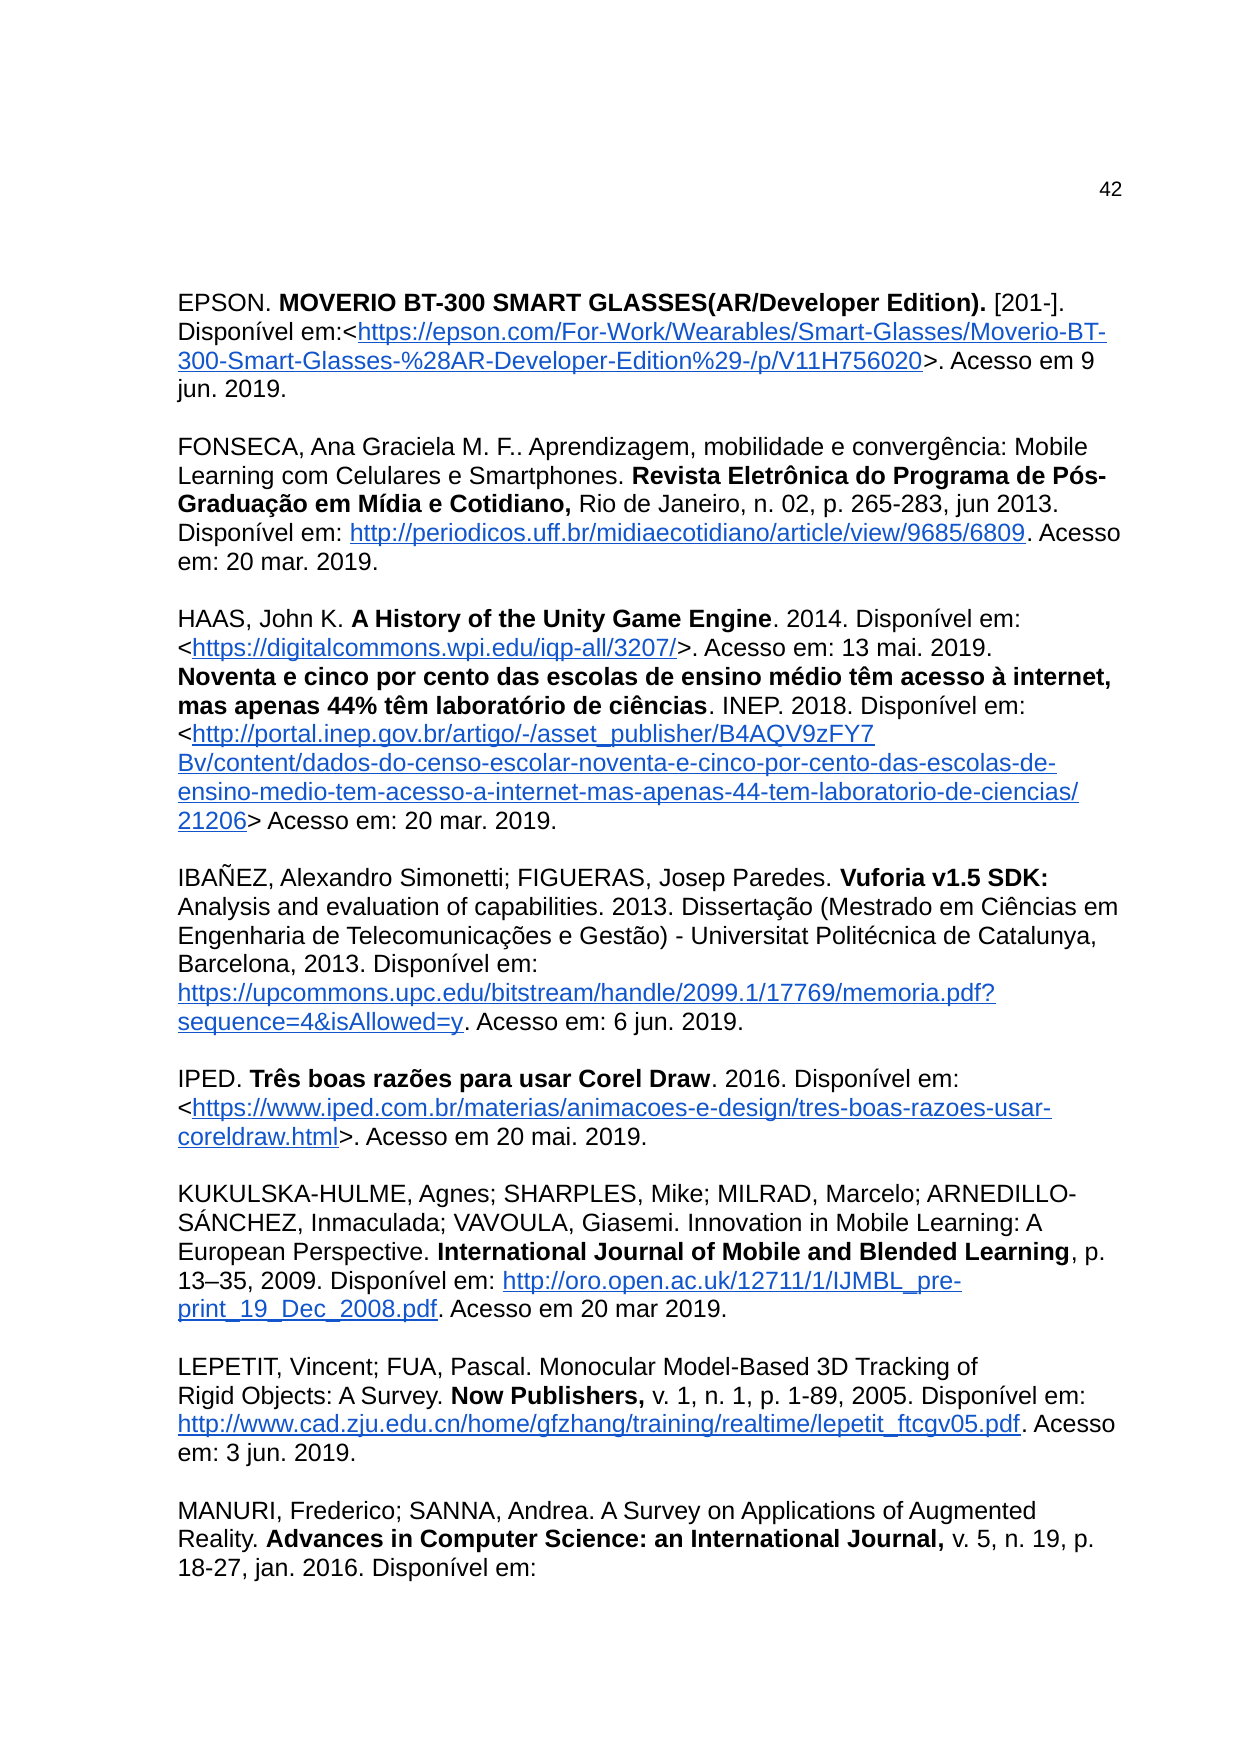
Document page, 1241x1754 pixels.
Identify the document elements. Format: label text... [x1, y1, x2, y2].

text HAAS, John K. A History of the Unity Game Engine. 2014. Disponível em: <https://digitalcommons.wpi.edu/iqp-all/3207/>. Acesso em: 13 mai. 2019. [177, 604, 1122, 662]
text KUKULSKA-HULME, Agnes; SHARPLES, Mike; MILRAD, Marcelo; ARNEDILLO-SÁNCHEZ, Inmaculada; VAVOULA, Giasemi. Innovation in Mobile Learning: A European Perspective. International Journal of Mobile and Blended Learning, p. 13–35, 2009. Disponível em: http://oro.open.ac.uk/12711/1/IJMBL_pre-print_19_Dec_2008.pdf. Acesso em 20 mar 2019. [177, 1179, 1122, 1323]
text IPED. Três boas razões para usar Corel Draw. 2016. Disponível em: <https://www.iped.com.br/materias/animacoes-e-design/tres-boas-razoes-usar-coreldraw.html>. Acesso em 20 mai. 2019. [177, 1064, 1122, 1151]
text Rigid Objects: A Survey. Now Publishers, v. 1, n. 1, p. 1-89, 2005. Disponível em: http://www.cad.zju.edu.cn/home/gfzhang/training/realtime/lepetit_ftcgv05.pdf. Acesso em: 3 jun. 2019. [177, 1381, 1122, 1467]
text Bv/content/dados-do-censo-escolar-noventa-e-cinco-por-cento-das-escolas-de-ensino-medio-tem-acesso-a-internet-mas-apenas-44-tem-laboratorio-de-ciencias/21206> Acesso em: 20 mar. 2019. [177, 748, 1122, 834]
text IBAÑEZ, Alexandro Simonetti; FIGUERAS, Josep Paredes. Vuforia v1.5 SDK: Analysis and evaluation of capabilities. 2013. Dissertação (Mestrado em Ciências em Engenharia de Telecomunicações e Gestão) - Universitat Politécnica de Catalunya, Barcelona, 2013. Disponível em: https://upcommons.upc.edu/bitstream/handle/2099.1/17769/memoria.pdf?sequence=4&isAllowed=y. Acesso em: 6 jun. 2019. [177, 863, 1122, 1036]
text EPSON. MOVERIO BT-300 SMART GLASSES(AR/Developer Edition). [201-]. Disponível em:<https://epson.com/For-Work/Wearables/Smart-Glasses/Moverio-BT-300-Smart-Glasses-%28AR-Developer-Edition%29-/p/V11H756020>. Acesso em 9 jun. 2019. [177, 288, 1122, 403]
text Noventa e cinco por cento das escolas de ensino médio têm acesso à internet, mas apenas 44% têm laboratório de ciências. INEP. 2018. Disponível em: <http://portal.inep.gov.br/artigo/-/asset_publisher/B4AQV9zFY7 [177, 662, 1122, 748]
text FONSECA, Ana Graciela M. F.. Aprendizagem, mobilidade e convergência: Mobile Learning com Celulares e Smartphones. Revista Eletrônica do Programa de Pós-Graduação em Mídia e Cotidiano, Rio de Janeiro, n. 02, p. 265-283, jun 2013. Disponível em: http://periodicos.uff.br/midiaecotidiano/article/view/9685/6809. Acesso em: 20 mar. 2019. [177, 432, 1122, 576]
text MANURI, Frederico; SANNA, Andrea. A Survey on Applications of Augmented Reality. Advances in Computer Science: an International Journal, v. 5, n. 19, p. 18-27, jan. 2016. Disponível em: [177, 1496, 1122, 1582]
text LEPETIT, Vincent; FUA, Pascal. Monocular Model-Based 3D Tracking of [177, 1352, 1122, 1381]
